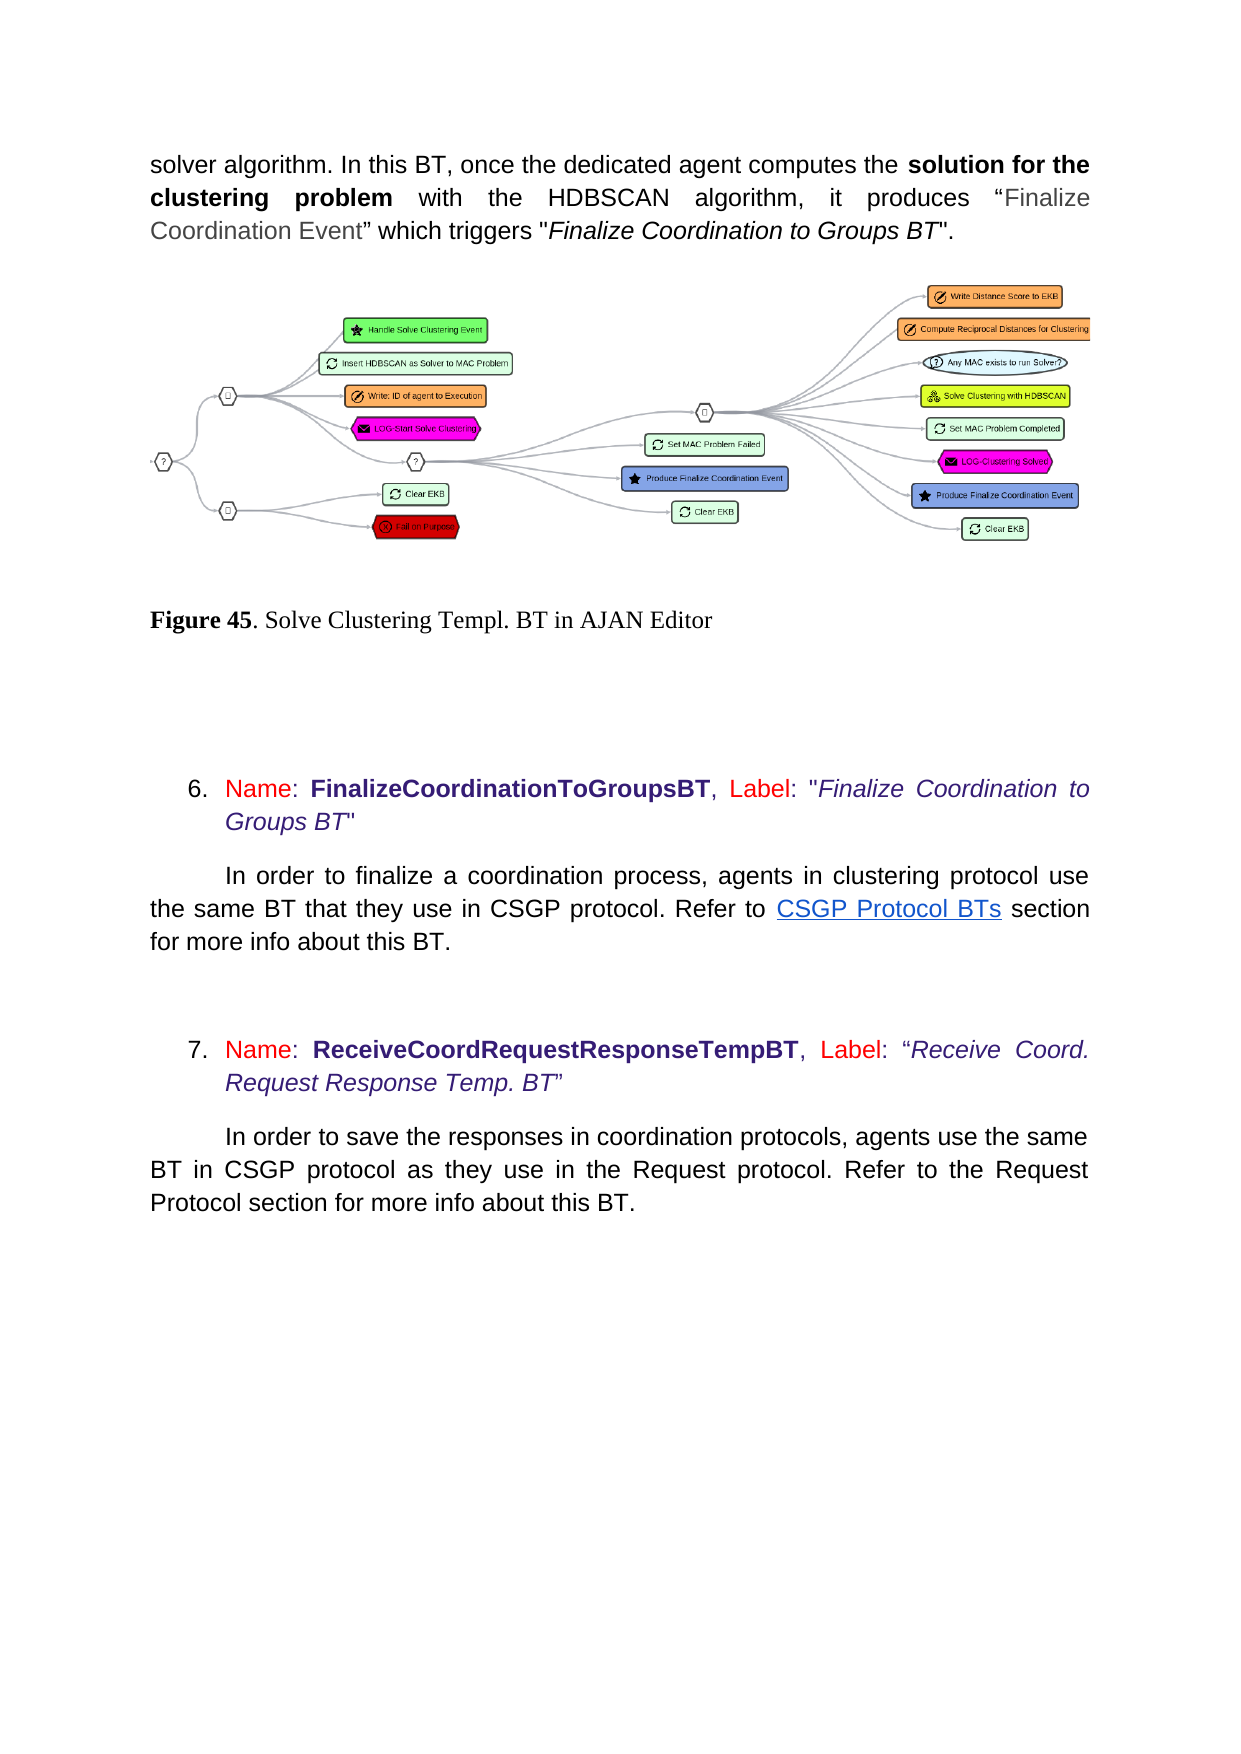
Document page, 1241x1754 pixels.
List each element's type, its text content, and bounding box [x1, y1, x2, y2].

text solver algorithm. In this BT, once the dedicated agent computes the solution for the clustering problem with the HDBSCAN algorithm, it produces “Finalize Coordination Event” which triggers "Finalize Coordination to Groups BT". [150, 150, 1090, 245]
list Name: FinalizeCoordinationToGroupsBT, Label: "Finalize Coordination to Groups BT" [187, 774, 1090, 836]
text Figure 45. Solve Clustering Templ. BT in AJAN Editor [150, 606, 1090, 634]
picture [150, 274, 1091, 574]
text In order to finalize a coordination process, agents in clustering protocol use the same BT that they use in CSGP protocol. Refer to CSGP Protocol BTs section for more info about this BT. [150, 861, 1090, 956]
text In order to save the responses in coordination protocols, agents use the same BT in CSGP protocol as they use in the Request protocol. Refer to the Request Protocol section for more info about this BT. [150, 1122, 1090, 1216]
list Name: ReceiveCoordRequestResponseTempBT, Label: “Receive Coord. Request Response Temp. BT” [187, 1035, 1090, 1096]
